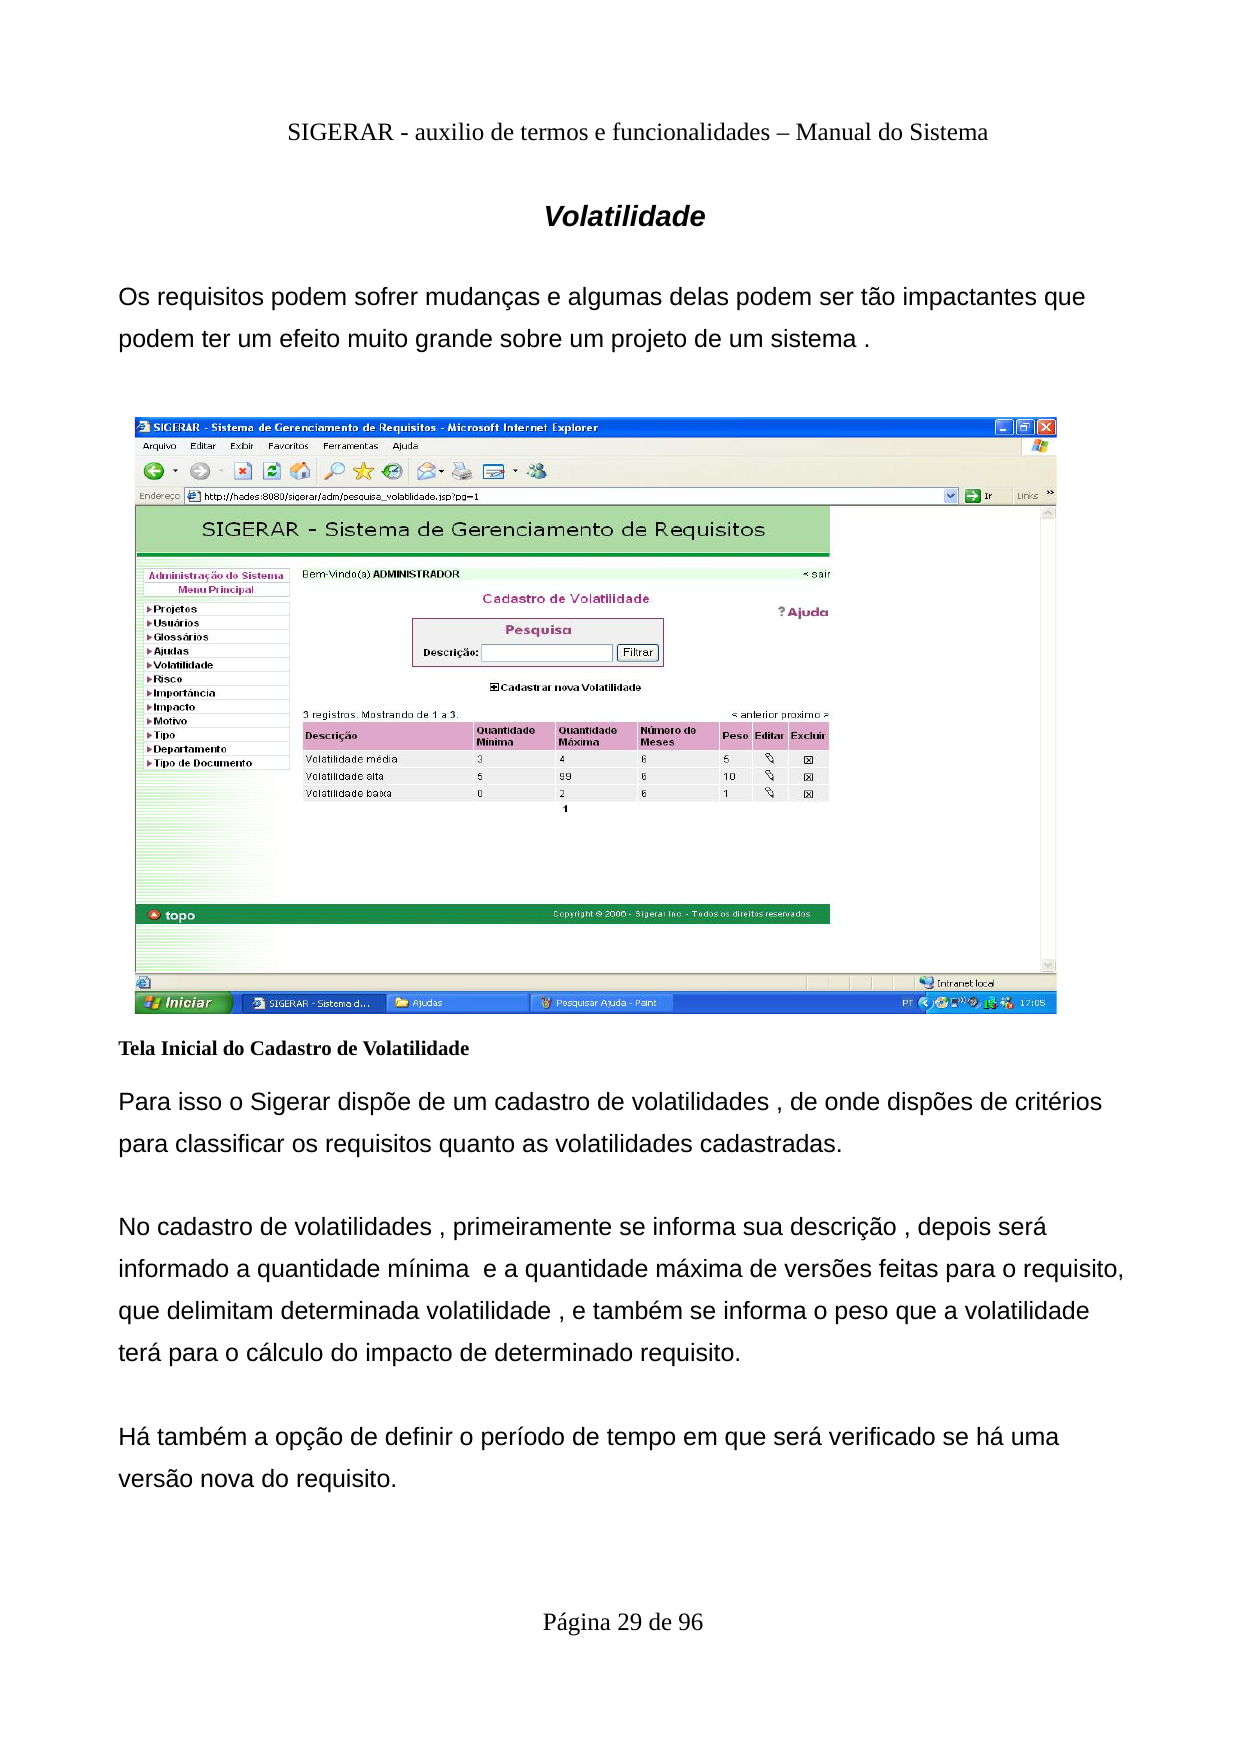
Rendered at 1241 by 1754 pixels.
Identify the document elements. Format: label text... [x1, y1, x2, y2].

text Os requisitos podem sofrer mudanças e algumas delas podem ser tão impactantes que podem ter um efeito muito grande sobre um projeto de um sistema . [118, 283, 1134, 352]
text No cadastro de volatilidades , primeiramente se informa sua descrição , depois será informado a quantidade mínima e a quantidade máxima de versões feitas para o requisito, que delimitam determinada volatilidade , e também se informa o peso que a volatilidade terá para o cálculo do impacto de determinado requisito. [118, 1213, 1134, 1367]
picture [134, 417, 1057, 1014]
text Para isso o Sigerar dispõe de um cadastro de volatilidades , de onde dispões de critérios para classificar os requisitos quanto as volatilidades cadastradas. [118, 1087, 1134, 1157]
subtitle Volatilidade [118, 200, 1134, 233]
text Tela Inicial do Cadastro de Volatilidade [118, 1037, 1134, 1060]
text Há também a opção de definir o período de tempo em que será verificado se há uma versão nova do requisito. [118, 1422, 1134, 1492]
